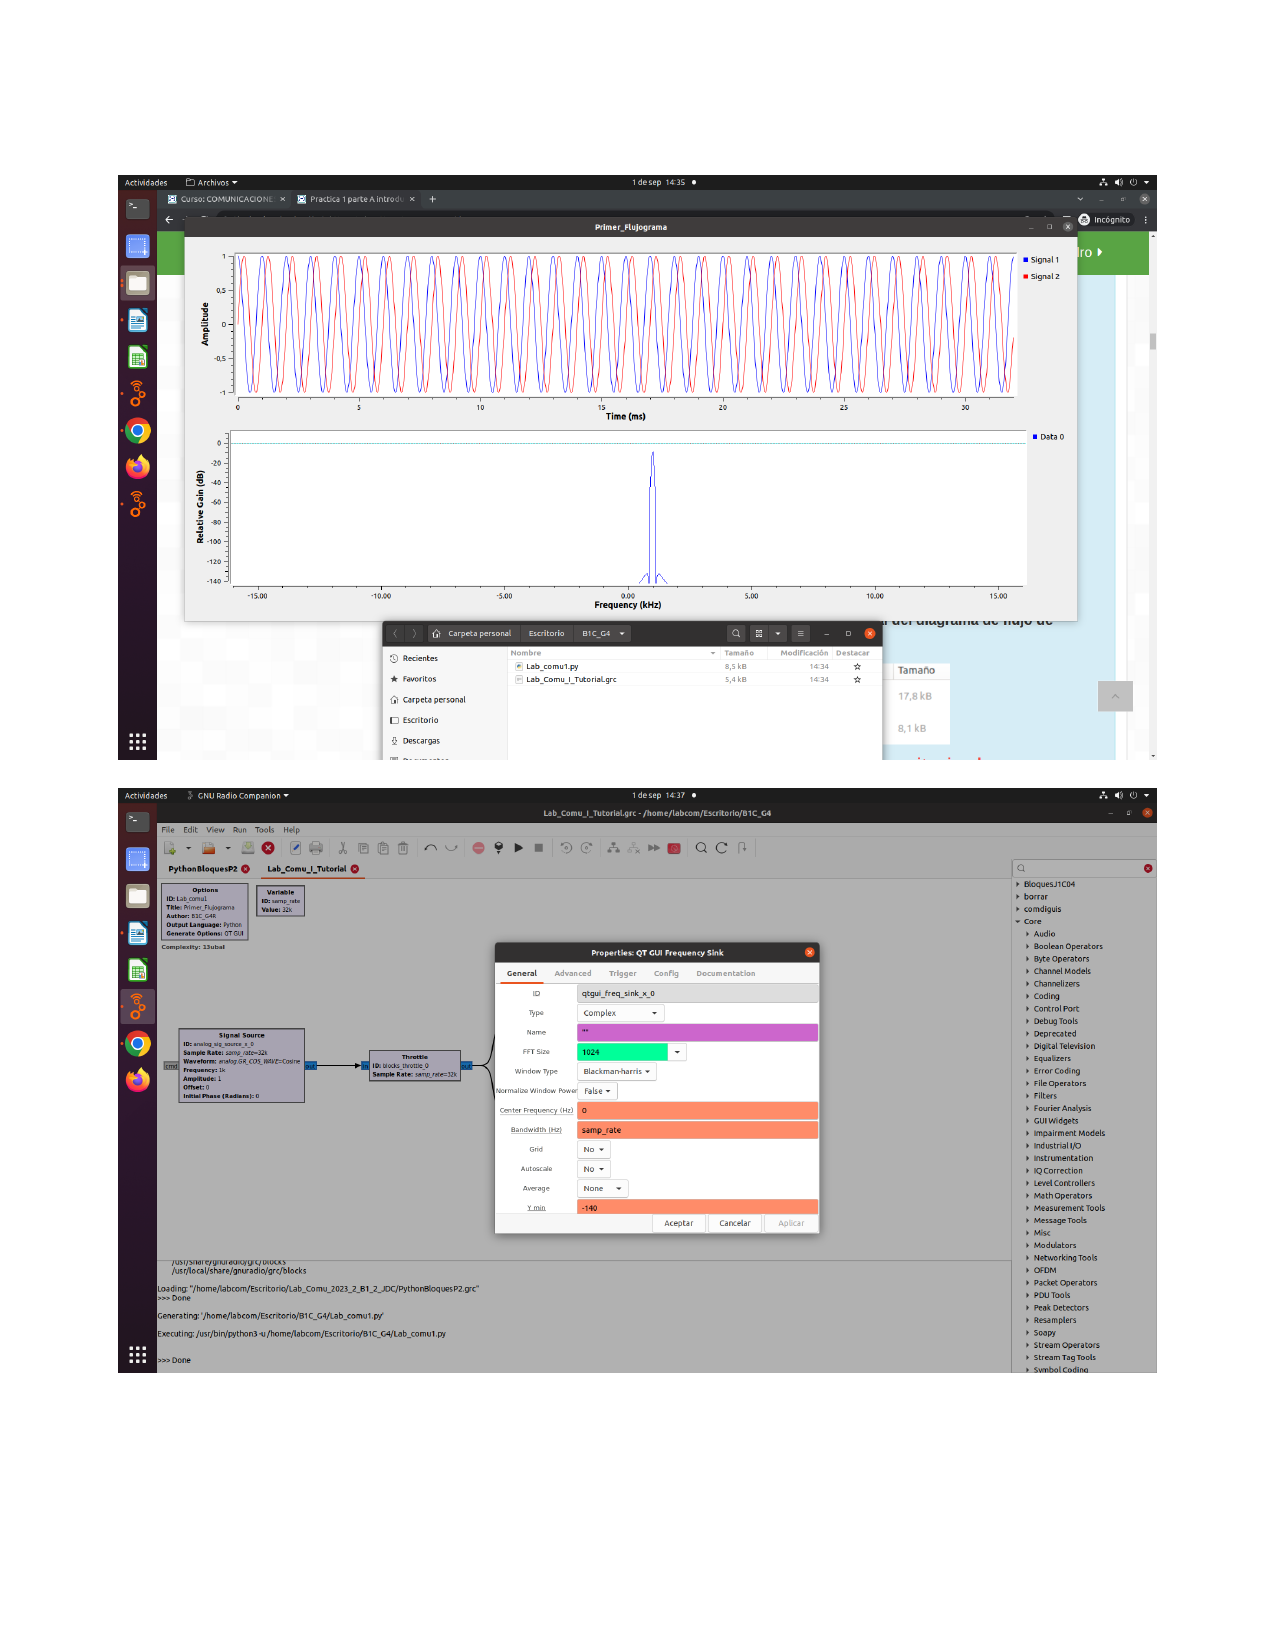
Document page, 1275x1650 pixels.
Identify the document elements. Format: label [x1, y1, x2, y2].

picture [118, 788, 1157, 1373]
picture [118, 175, 1157, 760]
